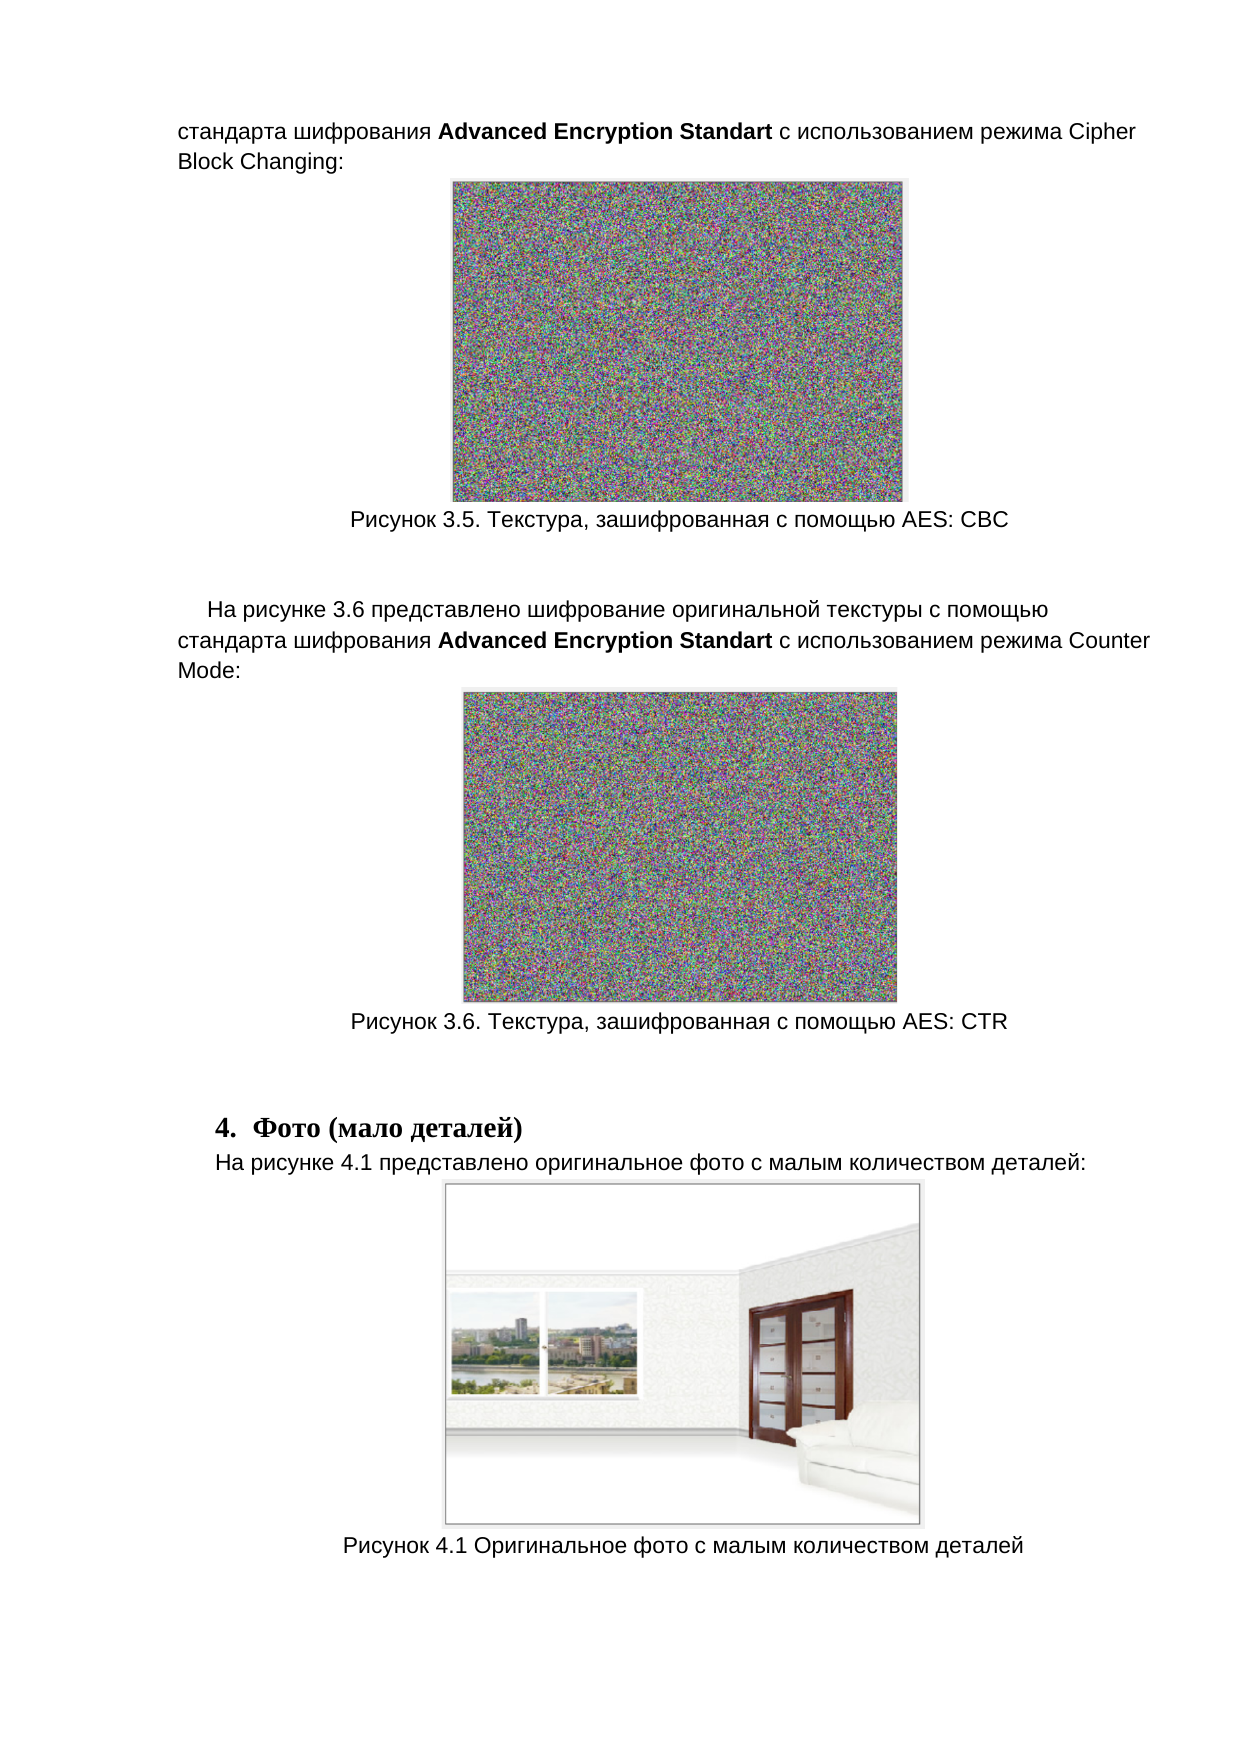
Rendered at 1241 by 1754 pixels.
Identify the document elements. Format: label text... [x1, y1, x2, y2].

text стандарта шифрования Advanced Encryption Standart с использованием режима Cipher Block Changing: [177, 118, 1152, 175]
picture [450, 178, 909, 502]
picture [441, 1179, 925, 1529]
text На рисунке 3.6 представлено шифрование оригинальной текстуры с помощью стандарта шифрования Advanced Encryption Standart с использованием режима Counter Mode: [177, 596, 1152, 683]
text Рисунок 3.5. Текстура, зашифрованная с помощью AES: CBC [177, 506, 1152, 532]
picture [461, 687, 898, 1004]
text Рисунок 3.6. Текстура, зашифрованная с помощью AES: CTR [177, 1008, 1152, 1034]
text Рисунок 4.1 Оригинальное фото с малым количеством деталей [215, 1532, 1152, 1558]
list Фото (мало деталей) [215, 1110, 1152, 1144]
text На рисунке 4.1 представлено оригинальное фото с малым количеством деталей: [215, 1149, 1152, 1175]
